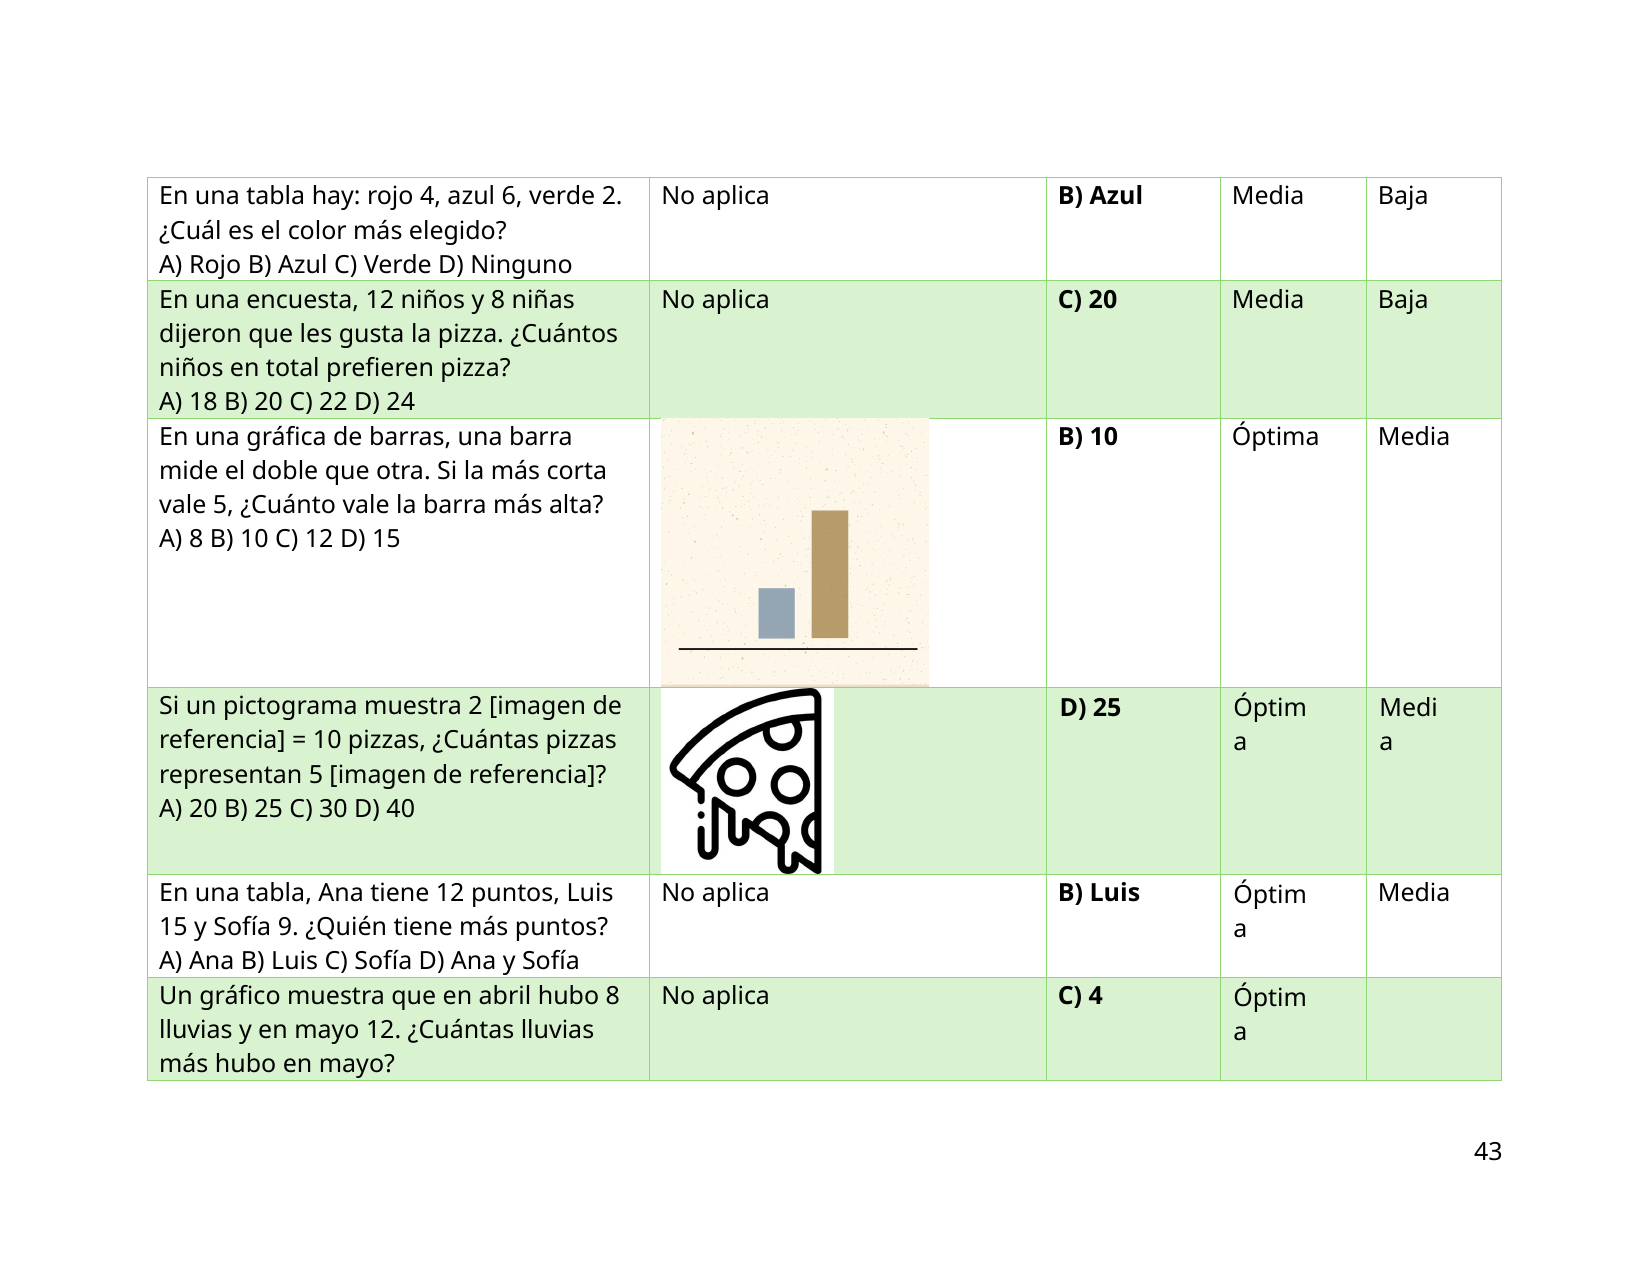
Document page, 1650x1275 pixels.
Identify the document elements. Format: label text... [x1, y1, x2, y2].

table_cell [930, 419, 1046, 687]
table_cell Óptima [1221, 419, 1366, 687]
table_cell Baja [1367, 178, 1501, 280]
table_cell En una tabla, Ana tiene 12 puntos, Luis 15 y Sofía 9. ¿Quién tiene más puntos? A) Ana B) Luis C) Sofía D) Ana y Sofía [148, 875, 649, 977]
table_cell B) Luis [1047, 875, 1220, 977]
table_cell [1367, 688, 1501, 874]
table_cell C) 4 [1047, 978, 1220, 1080]
table_cell [835, 688, 1046, 874]
table_cell Media [1221, 178, 1366, 280]
table_cell En una gráfica de barras, una barra mide el doble que otra. Si la más corta vale 5, ¿Cuánto vale la barra más alta? A) 8 B) 10 C) 12 D) 15 [148, 419, 649, 687]
picture [661, 418, 930, 687]
table_header Óptima [1232, 875, 1322, 946]
table_cell Baja [1367, 281, 1501, 418]
table_cell En una tabla hay: rojo 4, azul 6, verde 2. ¿Cuál es el color más elegido? A) Rojo B) Azul C) Verde D) Ninguno [148, 178, 649, 280]
table_cell Un gráfico muestra que en abril hubo 8 lluvias y en mayo 12. ¿Cuántas lluvias más hubo en mayo? [148, 978, 649, 1080]
table_cell No aplica [650, 875, 1046, 977]
table_cell [1221, 688, 1366, 874]
table_cell En una encuesta, 12 niños y 8 niñas dijeron que les gusta la pizza. ¿Cuántos niños en total prefieren pizza? A) 18 B) 20 C) 22 D) 24 [148, 281, 649, 418]
table_cell Media [1367, 875, 1501, 977]
table_cell [650, 419, 661, 687]
table_cell Si un pictograma muestra 2 [imagen de referencia] = 10 pizzas, ¿Cuántas pizzas representan 5 [imagen de referencia]? A) 20 B) 25 C) 30 D) 40 [148, 688, 649, 874]
table_header Óptima [1232, 688, 1322, 759]
table_header D) 25 [1058, 688, 1124, 725]
table_cell No aplica [650, 281, 1046, 418]
picture [661, 688, 835, 874]
table_cell [1221, 875, 1366, 977]
table_cell [650, 688, 661, 874]
table_cell No aplica [650, 978, 1046, 1080]
table_cell [1221, 978, 1366, 1080]
table_cell [1367, 978, 1501, 1080]
table_cell B) Azul [1047, 178, 1220, 280]
table_cell Media [1367, 419, 1501, 687]
table_cell No aplica [650, 178, 1046, 280]
table_cell B) 10 [1047, 419, 1220, 687]
table_header Óptima [1232, 978, 1322, 1049]
table_cell [1047, 688, 1220, 874]
table_header Media [1378, 688, 1453, 759]
table_cell C) 20 [1047, 281, 1220, 418]
table_cell Media [1221, 281, 1366, 418]
